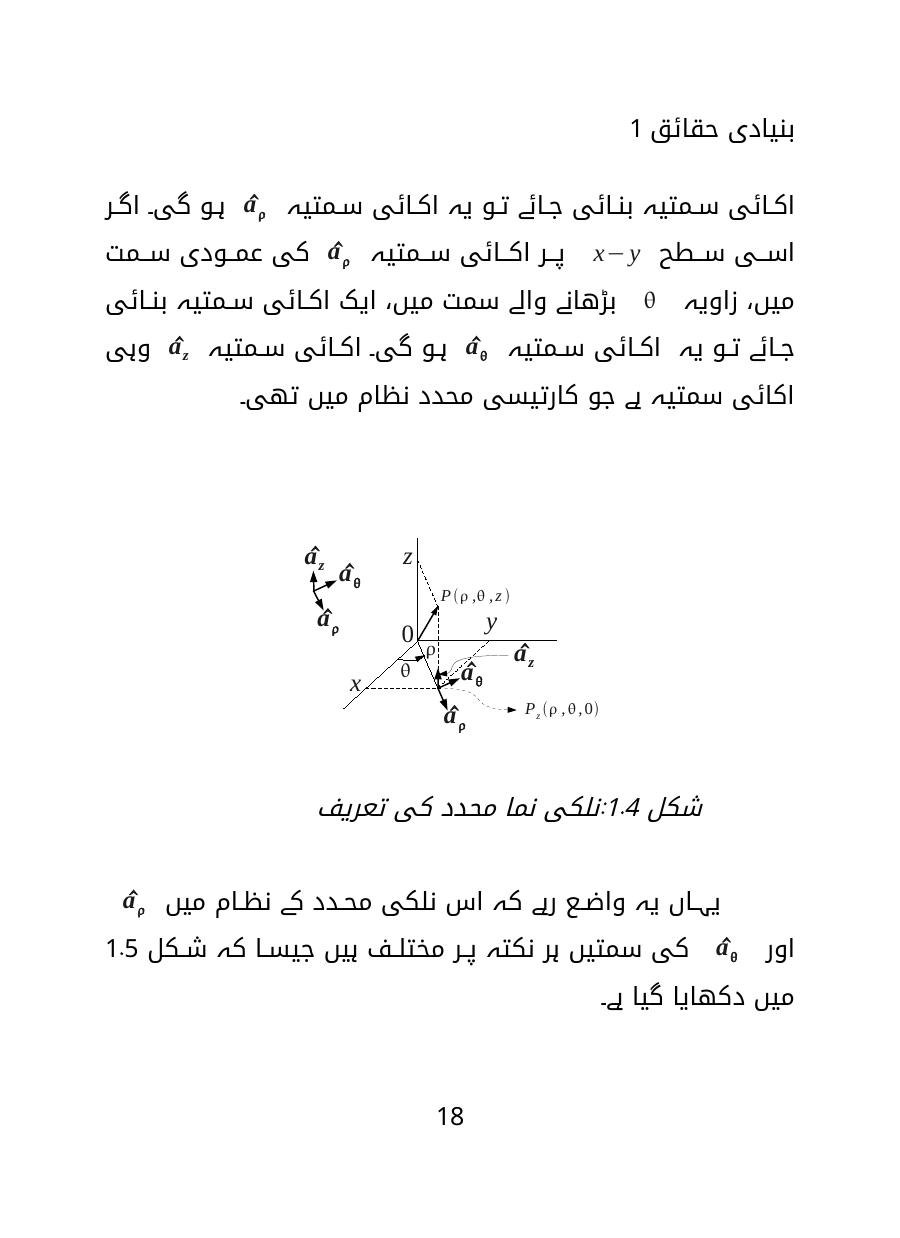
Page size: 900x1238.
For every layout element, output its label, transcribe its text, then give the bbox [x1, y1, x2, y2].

text سطح میں محددسے زاویہکی جانب اگر اکائی سمتیہ بنائی جائے تو یہ اکائی سمتیہہو گی۔ اگر اسی سطح پر اکائی سمتیہکی عمودی سمت میں، زاویہ بڑھانے والے سمت میں، ایک اکائی سمتیہ بنائی جائے تو یہ اکائی سمتیہہو گی۔ اکائی سمتیہوہی اکائی سمتیہ ہے جو کارتیسی محدد نظام میں تھی۔ [105, 182, 795, 419]
text یہاں یہ واضع رہے کہ اس نلکی محدد کے نظام میں اور کی سمتیں ہر نکتہ پر مختلف ہیں جیسا کہ شکل 1.5 میں دکھایا گیا ہے۔ [105, 878, 795, 1021]
text شکل 1.4:نلکی نما محدد کی تعریف [198, 491, 702, 832]
